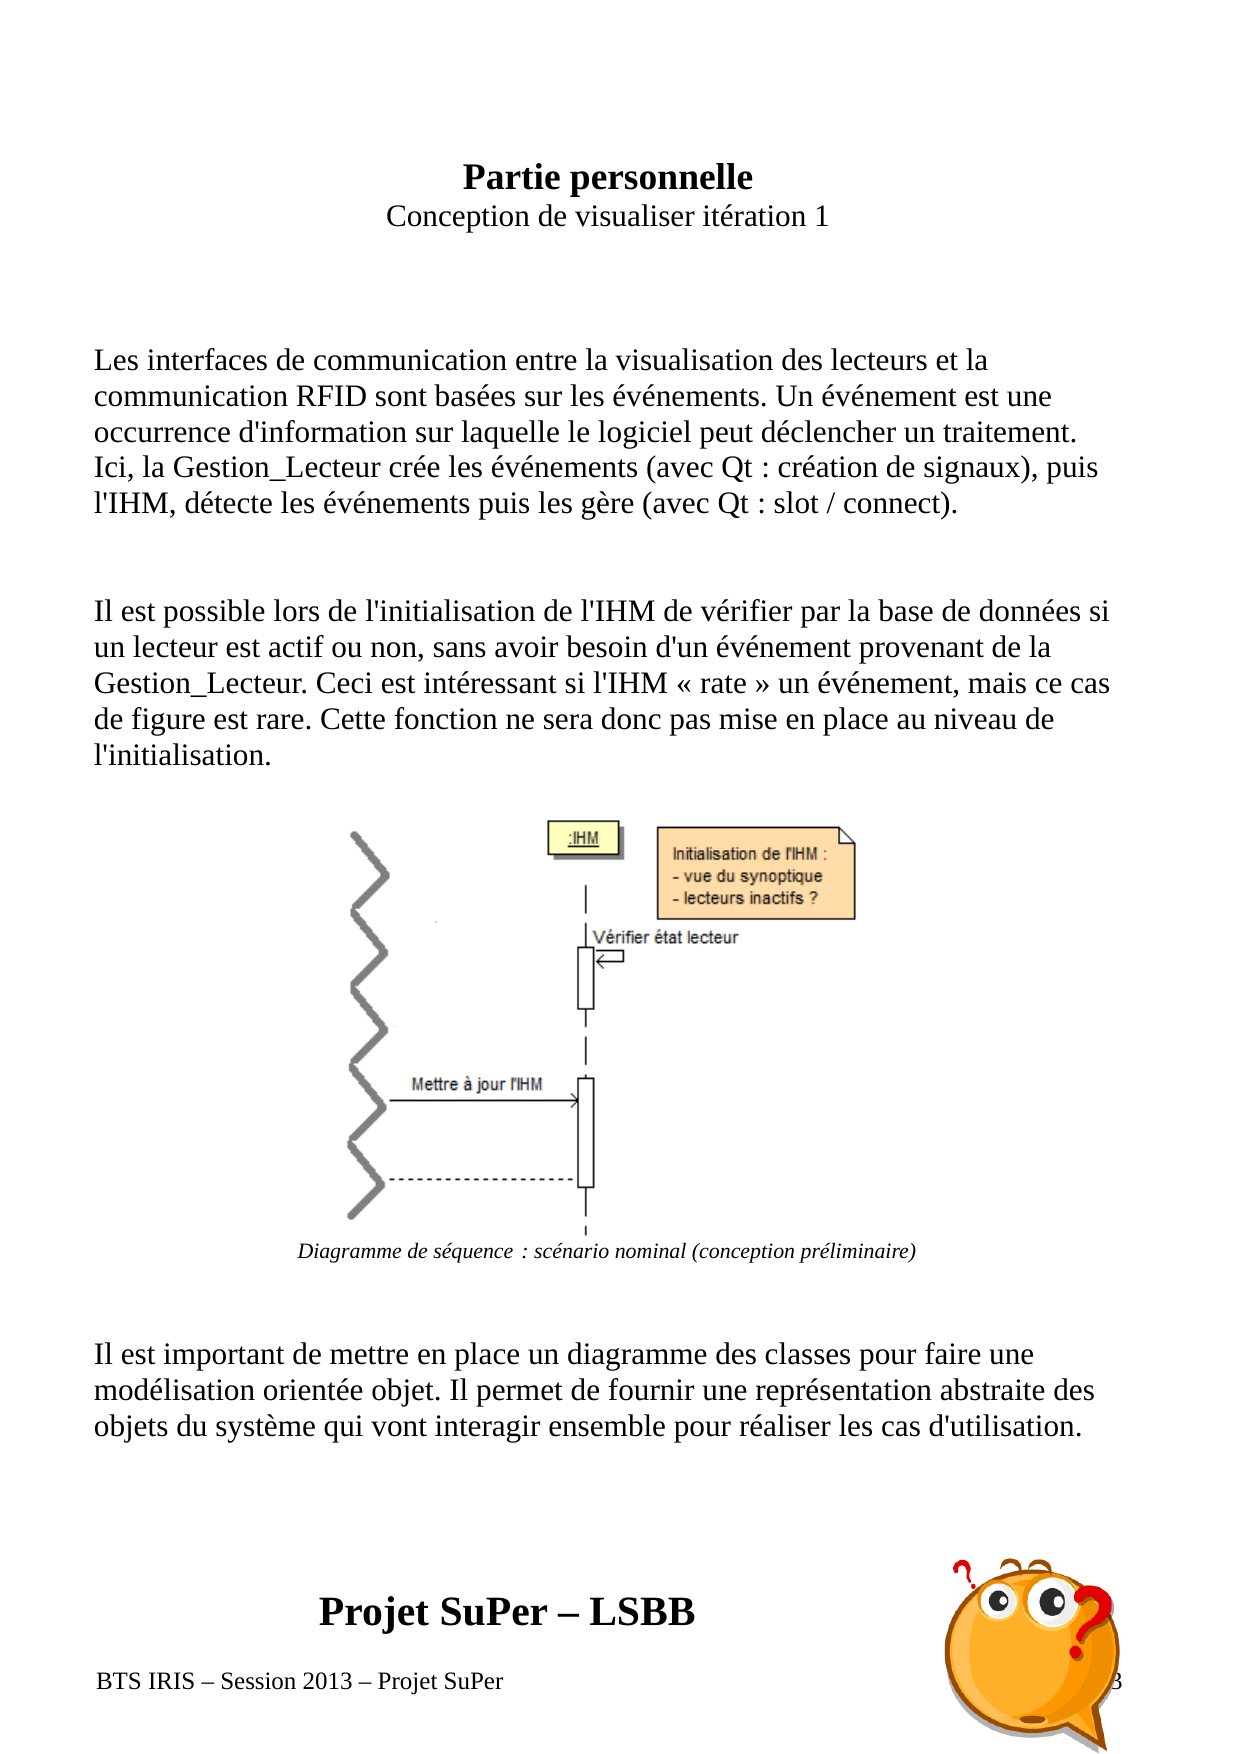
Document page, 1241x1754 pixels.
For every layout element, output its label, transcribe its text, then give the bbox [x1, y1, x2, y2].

text Les interfaces de communication entre la visualisation des lecteurs et la communication RFID sont basées sur les événements. Un événement est une occurrence d'information sur laquelle le logiciel peut déclencher un traitement. [94, 341, 1122, 449]
text Ici, la Gestion_Lecteur crée les événements (avec Qt : création de signaux), puis l'IHM, détecte les événements puis les gère (avec Qt : slot / connect). [94, 449, 1122, 521]
text Il est important de mettre en place un diagramme des classes pour faire une modélisation orientée objet. Il permet de fournir une représentation abstraite des objets du système qui vont interagir ensemble pour réaliser les cas d'utilisation. [94, 1335, 1122, 1443]
text Conception de visualiser itération 1 [94, 197, 1122, 233]
text Projet SuPer – LSBB [94, 1587, 928, 1634]
picture [928, 1556, 1124, 1754]
text Diagramme de séquence : scénario nominal (conception préliminaire) [94, 808, 1122, 1263]
text Partie personnelle [94, 154, 1122, 197]
text Il est possible lors de l'initialisation de l'IHM de vérifier par la base de données si un lecteur est actif ou non, sans avoir besoin d'un événement provenant de la Gestion_Lecteur. Ceci est intéressant si l'IHM « rate » un événement, mais ce cas de figure est rare. Cette fonction ne sera donc pas mise en place au niveau de l'initialisation. [94, 592, 1122, 772]
